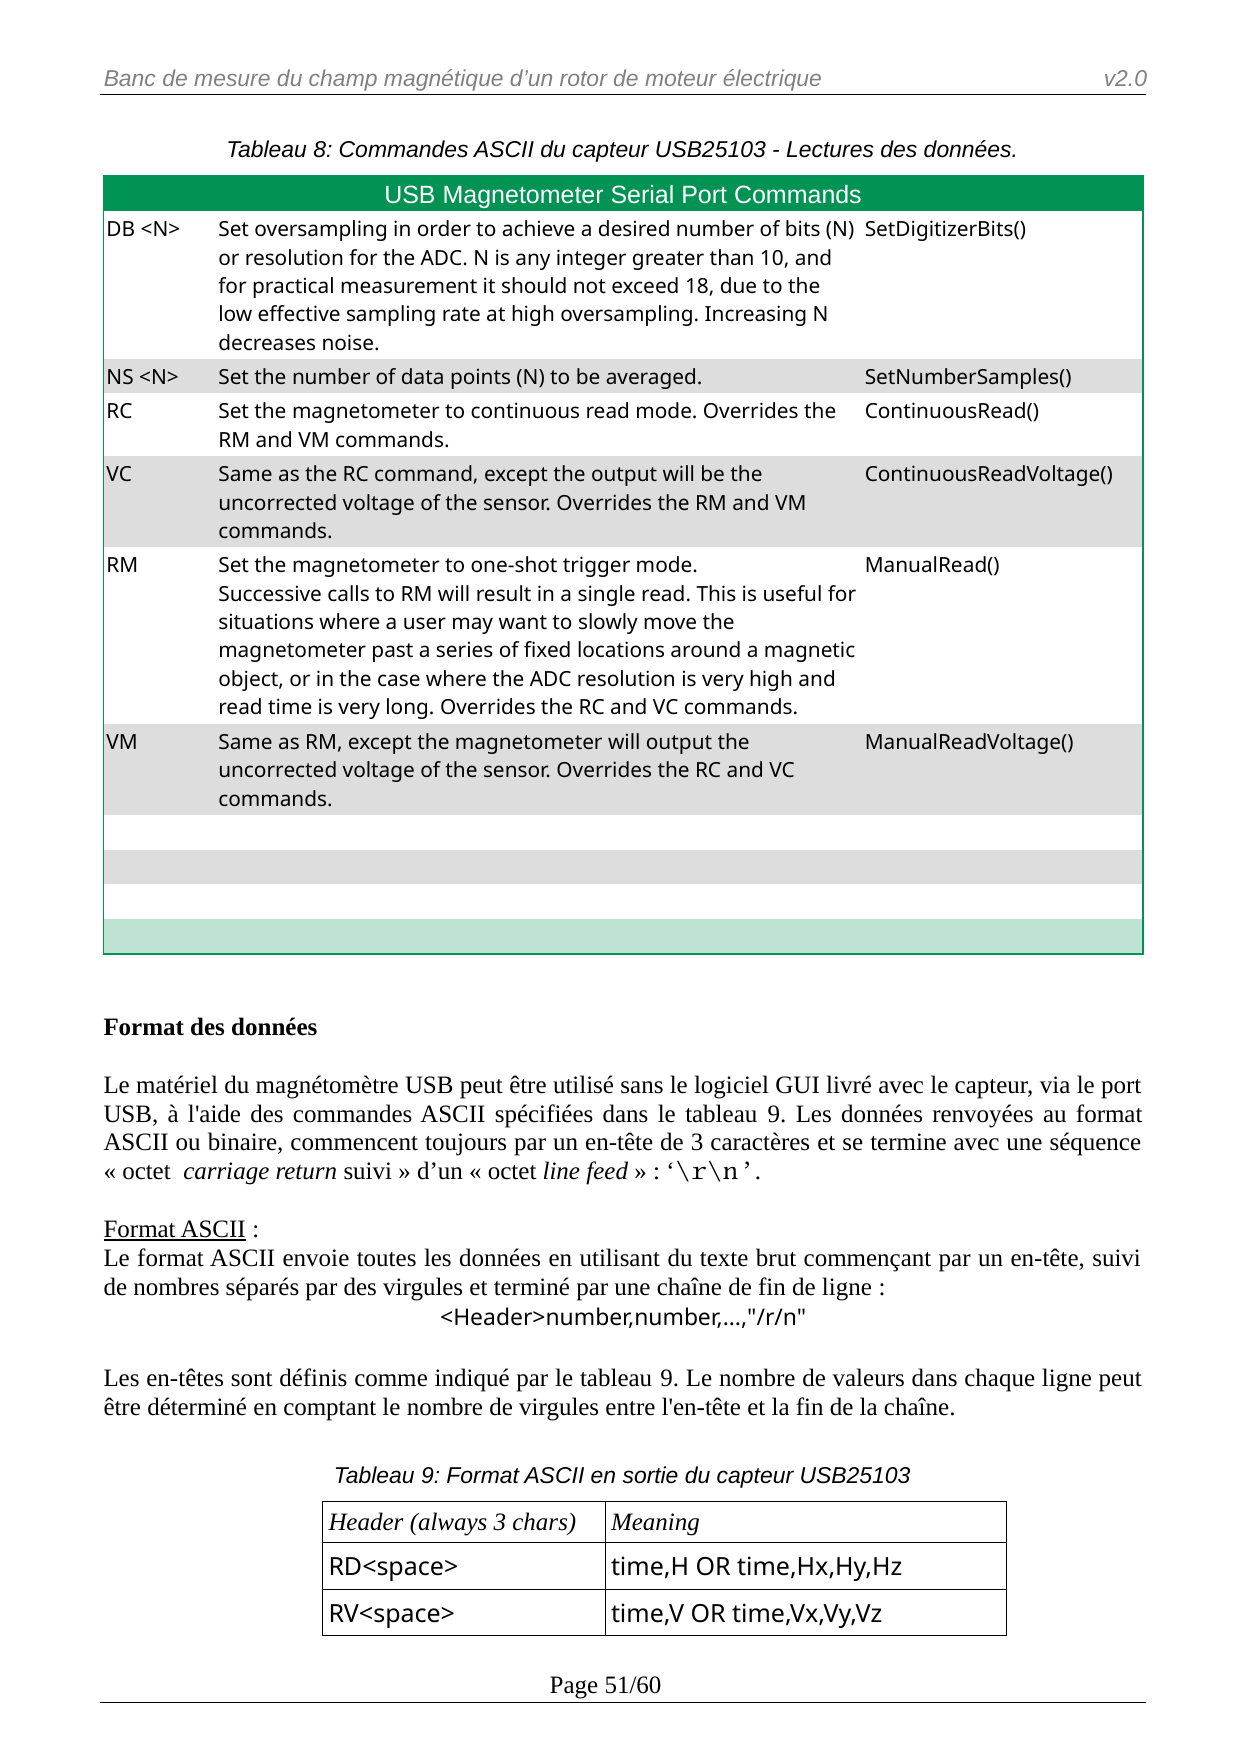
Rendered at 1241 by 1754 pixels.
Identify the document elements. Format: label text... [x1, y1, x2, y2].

table_cell DB <N> [104, 211, 215, 359]
table_header USB Magnetometer Serial Port Commands [104, 177, 1142, 211]
table_cell [104, 919, 215, 953]
table_cell SetNumberSamples() [862, 359, 1142, 393]
text Format ASCII : [103, 1214, 1143, 1243]
table_cell SetDigitizerBits() [862, 211, 1142, 359]
table_cell [862, 919, 1142, 953]
table_cell [104, 850, 215, 884]
text <Header>number,number,…,"/r/n" [103, 1301, 1143, 1363]
text Tableau 8: Commandes ASCII du capteur USB25103 - Lectures des données. [103, 136, 1143, 163]
table_cell Set the magnetometer to one-shot trigger mode. Successive calls to RM will result in a single read. This is useful for situations where a user may want to slowly move the magnetometer past a series of fixed locations around a magnetic object, or in the case where the ADC resolution is very high and read time is very long. Overrides the RC and VC commands. [215, 548, 862, 724]
table_cell RC [104, 394, 215, 456]
table_header Meaning [606, 1502, 1006, 1542]
text Format des données [103, 1012, 1143, 1041]
table_cell RD<space> [323, 1543, 605, 1588]
table_cell VC [104, 456, 215, 547]
table_cell ManualReadVoltage() [862, 724, 1142, 815]
table_cell RV<space> [323, 1590, 605, 1635]
table_cell Set the number of data points (N) to be averaged. [215, 359, 862, 393]
table_cell [104, 815, 215, 849]
text Le format ASCII envoie toutes les données en utilisant du texte brut commençant par un en-tête, suivi de nombres séparés par des virgules et terminé par une chaîne de fin de ligne : [103, 1243, 1143, 1301]
table_cell time,H OR time,Hx,Hy,Hz [606, 1543, 1006, 1588]
text Le matériel du magnétomètre USB peut être utilisé sans le logiciel GUI livré avec le capteur, via le port USB, à l'aide des commandes ASCII spécifiées dans le tableau 9. Les données renvoyées au format ASCII ou binaire, commencent toujours par un en-tête de 3 caractères et se termine avec une séquence « octet carriage return suivi » d’un « octet line feed » : ‘\r\n’. [103, 1070, 1143, 1186]
table_cell Same as RM, except the magnetometer will output the uncorrected voltage of the sensor. Overrides the RC and VC commands. [215, 724, 862, 815]
table_cell [215, 884, 862, 919]
table_cell [862, 884, 1142, 919]
table_cell [215, 919, 862, 953]
table_cell Set the magnetometer to continuous read mode. Overrides the RM and VM commands. [215, 394, 862, 456]
table_cell [862, 850, 1142, 884]
table_cell VM [104, 724, 215, 815]
text Les en-têtes sont définis comme indiqué par le tableau 9. Le nombre de valeurs dans chaque ligne peut être déterminé en comptant le nombre de virgules entre l'en-tête et la fin de la chaîne. [103, 1363, 1143, 1421]
table_cell ContinuousRead() [862, 394, 1142, 456]
table_cell [215, 850, 862, 884]
table_cell [104, 884, 215, 919]
table_cell time,V OR time,Vx,Vy,Vz [606, 1590, 1006, 1635]
table_cell ManualRead() [862, 548, 1142, 724]
table_cell [862, 815, 1142, 849]
table_cell ContinuousReadVoltage() [862, 456, 1142, 547]
table_cell NS <N> [104, 359, 215, 393]
table_cell [215, 815, 862, 849]
table_cell Same as the RC command, except the output will be the uncorrected voltage of the sensor. Overrides the RM and VM commands. [215, 456, 862, 547]
table_cell Set oversampling in order to achieve a desired number of bits (N) or resolution for the ADC. N is any integer greater than 10, and for practical measurement it should not exceed 18, due to the low effective sampling rate at high oversampling. Increasing N decreases noise. [215, 211, 862, 359]
table_cell RM [104, 548, 215, 724]
text Tableau 9: Format ASCII en sortie du capteur USB25103 [103, 1462, 1143, 1488]
table_header Header (always 3 chars) [323, 1502, 605, 1542]
